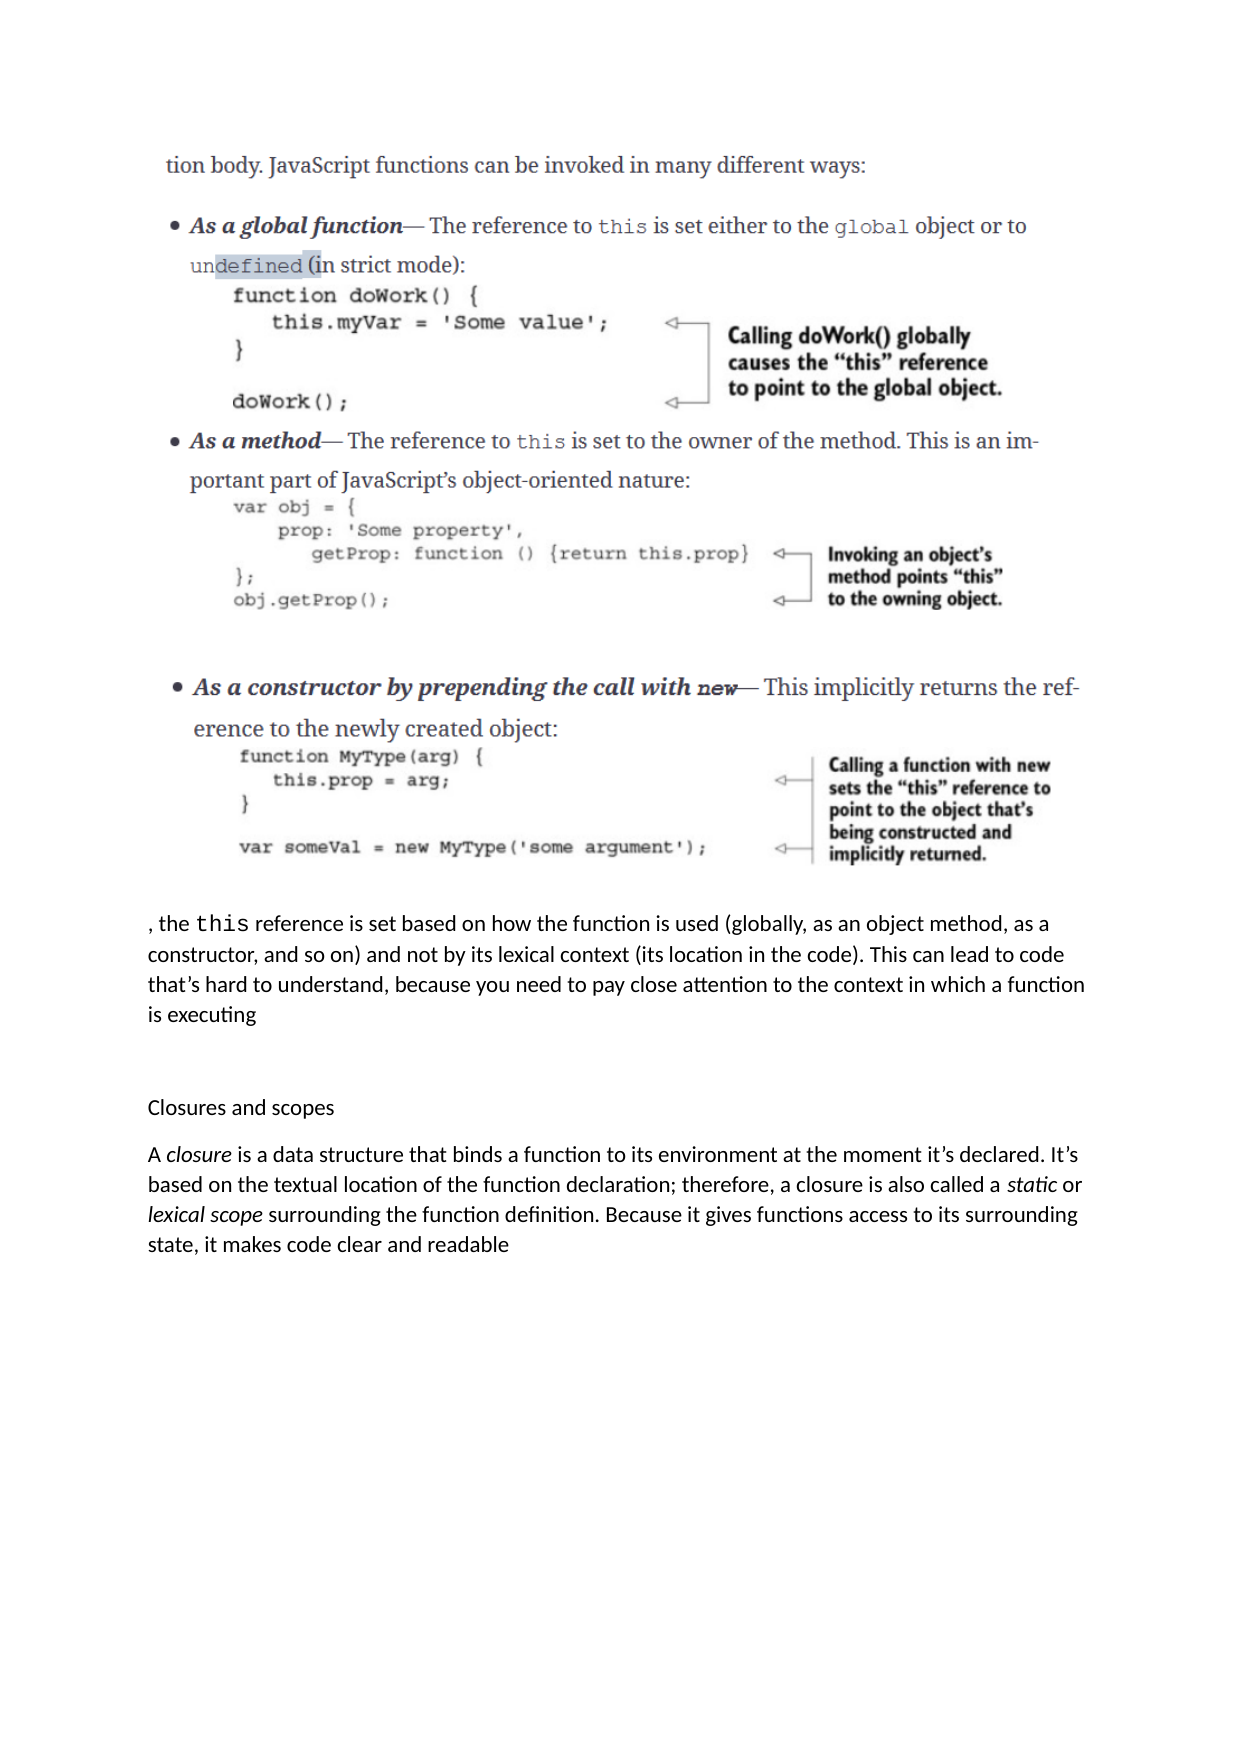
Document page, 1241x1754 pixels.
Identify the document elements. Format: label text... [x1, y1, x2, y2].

text , the this reference is set based on how the function is used (globally, as an object method, as a constructor, and so on) and not by its lexical context (its location in the code). This can lead to code that’s hard to understand, because you need to pay close attention to the context in which a function is executing [148, 908, 1093, 1028]
text A closure is a data structure that binds a function to its environment at the moment it’s declared. It’s based on the textual location of the function declaration; therefore, a closure is also called a static or lexical scope surrounding the function definition. Because it gives functions access to its surrounding state, it makes code clear and readable [148, 1140, 1093, 1258]
text Closures and scopes [148, 1093, 1093, 1122]
